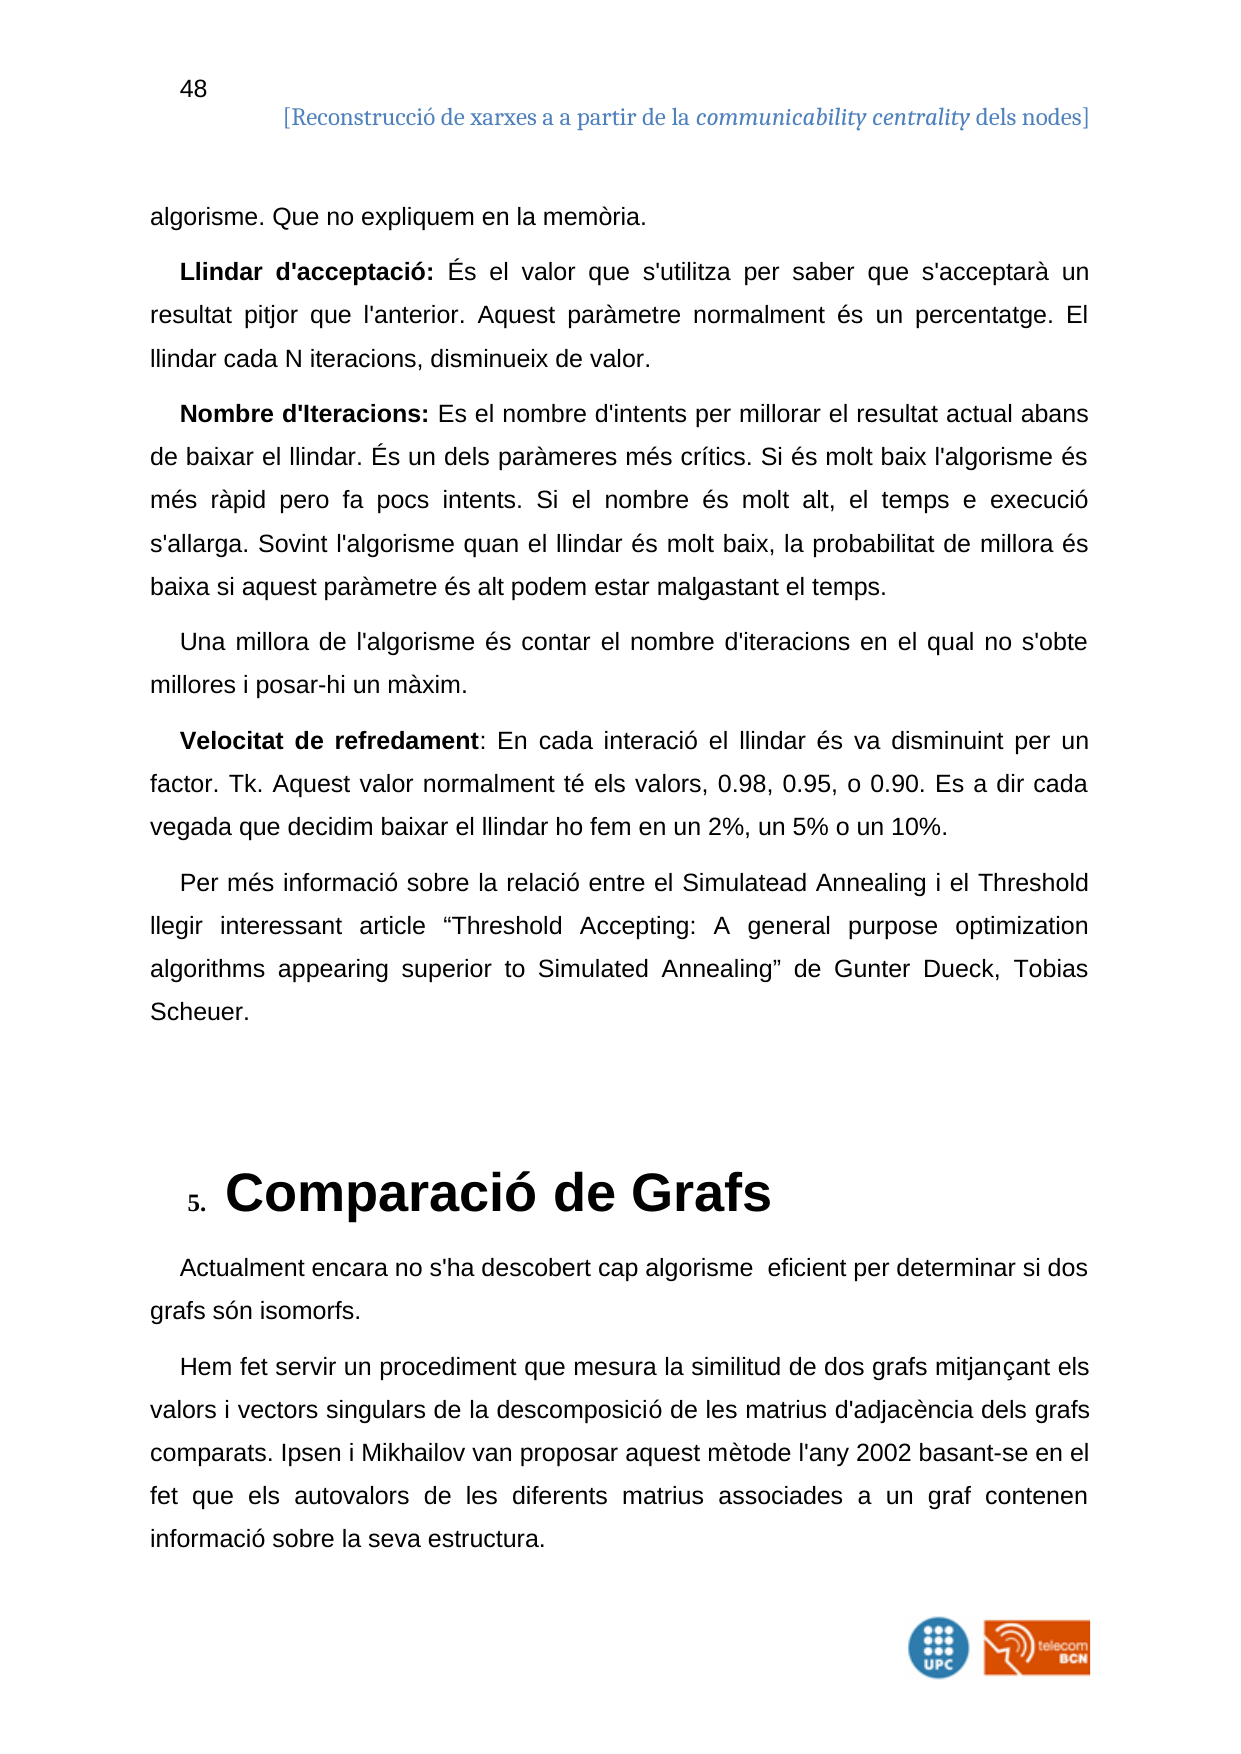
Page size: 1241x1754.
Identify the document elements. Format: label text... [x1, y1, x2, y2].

picture [904, 1614, 1091, 1681]
text Nombre d'Iteracions: Es el nombre d'intents per millorar el resultat actual abans de baixar el llindar. És un dels paràmeres més crítics. Si és molt baix l'algorisme és més ràpid pero fa pocs intents. Si el nombre és molt alt, el temps e execució s'allarga. Sovint l'algorisme quan el llindar és molt baix, la probabilitat de millora és baixa si aquest paràmetre és alt podem estar malgastant el temps. [150, 399, 1090, 600]
text Llindar d'acceptació: És el valor que s'utilitza per saber que s'acceptarà un resultat pitjor que l'anterior. Aquest paràmetre normalment és un percentatge. El llindar cada N iteracions, disminueix de valor. [150, 257, 1090, 372]
subtitle Comparació de Grafs [187, 1161, 1090, 1223]
text Per més informació sobre la relació entre el Simulatead Annealing i el Threshold llegir interessant article “Threshold Accepting: A general purpose optimization algorithms appearing superior to Simulated Annealing” de Gunter Dueck, Tobias Scheuer. [150, 868, 1090, 1026]
text Hem fet servir un procediment que mesura la similitud de dos grafs mitjançant els valors i vectors singulars de la descomposició de les matrius d'adjacència dels grafs comparats. Ipsen i Mikhailov van proposar aquest mètode l'any 2002 basant-se en el fet que els autovalors de les diferents matrius associades a un graf contenen informació sobre la seva estructura. [150, 1352, 1090, 1553]
text Una millora de l'algorisme és contar el nombre d'iteracions en el qual no s'obte millores i posar-hi un màxim. [150, 627, 1090, 699]
text Actualment encara no s'ha descobert cap algorisme eficient per determinar si dos grafs són isomorfs. [150, 1253, 1090, 1325]
text algorisme. Que no expliquem en la memòria. [150, 202, 1090, 230]
text Velocitat de refredament: En cada interació el llindar és va disminuint per un factor. Tk. Aquest valor normalment té els valors, 0.98, 0.95, o 0.90. Es a dir cada vegada que decidim baixar el llindar ho fem en un 2%, un 5% o un 10%. [150, 726, 1090, 841]
